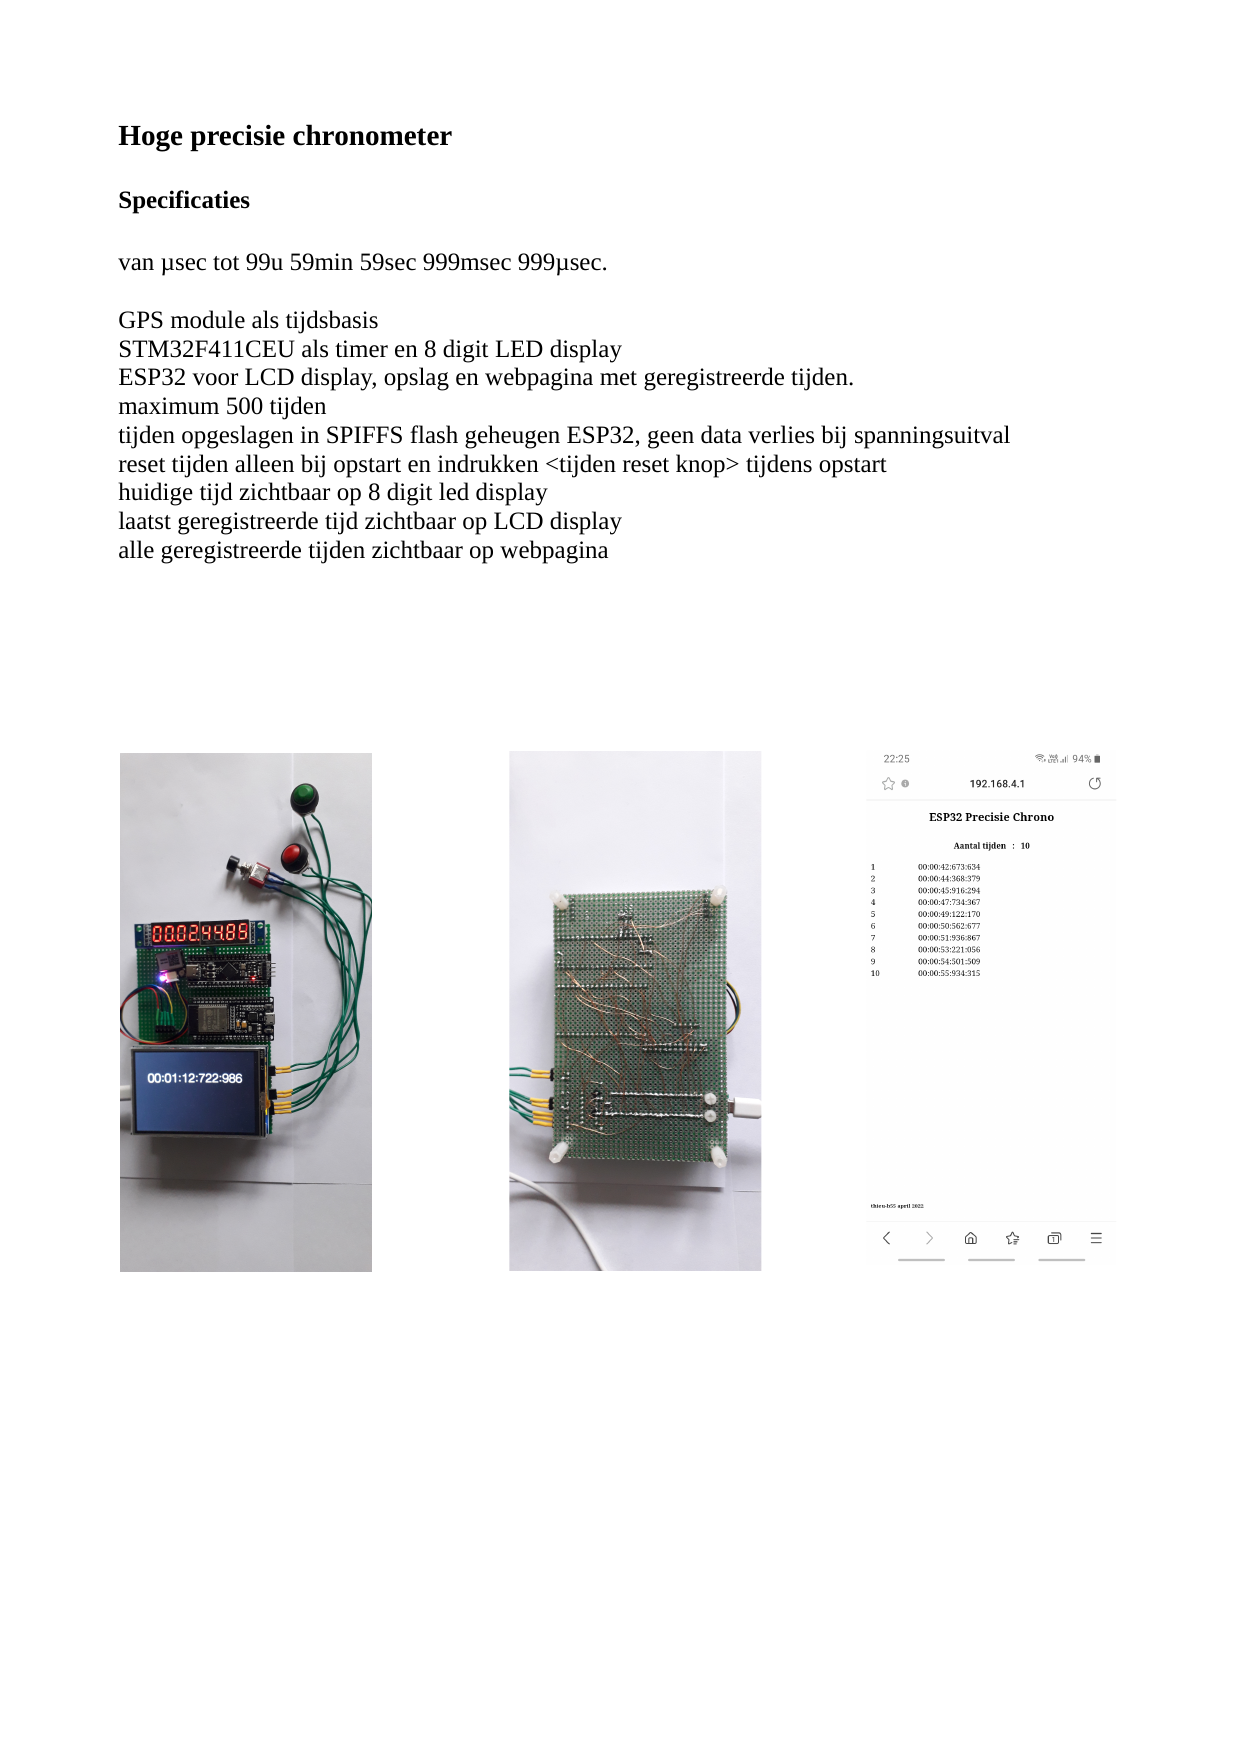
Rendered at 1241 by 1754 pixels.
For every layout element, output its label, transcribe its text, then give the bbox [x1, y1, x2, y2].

text huidige tijd zichtbaar op 8 digit led display [118, 477, 1122, 506]
text ESP32 voor LCD display, opslag en webpagina met geregistreerde tijden. [118, 362, 1122, 391]
text maximum 500 tijden [118, 391, 1122, 420]
picture [120, 753, 372, 1272]
text reset tijden alleen bij opstart en indrukken <tijden reset knop> tijdens opstart [118, 449, 1122, 477]
text Hoge precisie chronometer [118, 118, 1122, 152]
text Specificaties [118, 185, 1122, 214]
text van µsec tot 99u 59min 59sec 999msec 999µsec. [118, 247, 1122, 276]
picture [866, 750, 1117, 1265]
text GPS module als tijdsbasis [118, 305, 1122, 334]
text tijden opgeslagen in SPIFFS flash geheugen ESP32, geen data verlies bij spanningsuitval [118, 420, 1122, 449]
text STM32F411CEU als timer en 8 digit LED display [118, 334, 1122, 362]
picture [509, 751, 762, 1271]
text alle geregistreerde tijden zichtbaar op webpagina [118, 535, 1122, 564]
text laatst geregistreerde tijd zichtbaar op LCD display [118, 506, 1122, 535]
